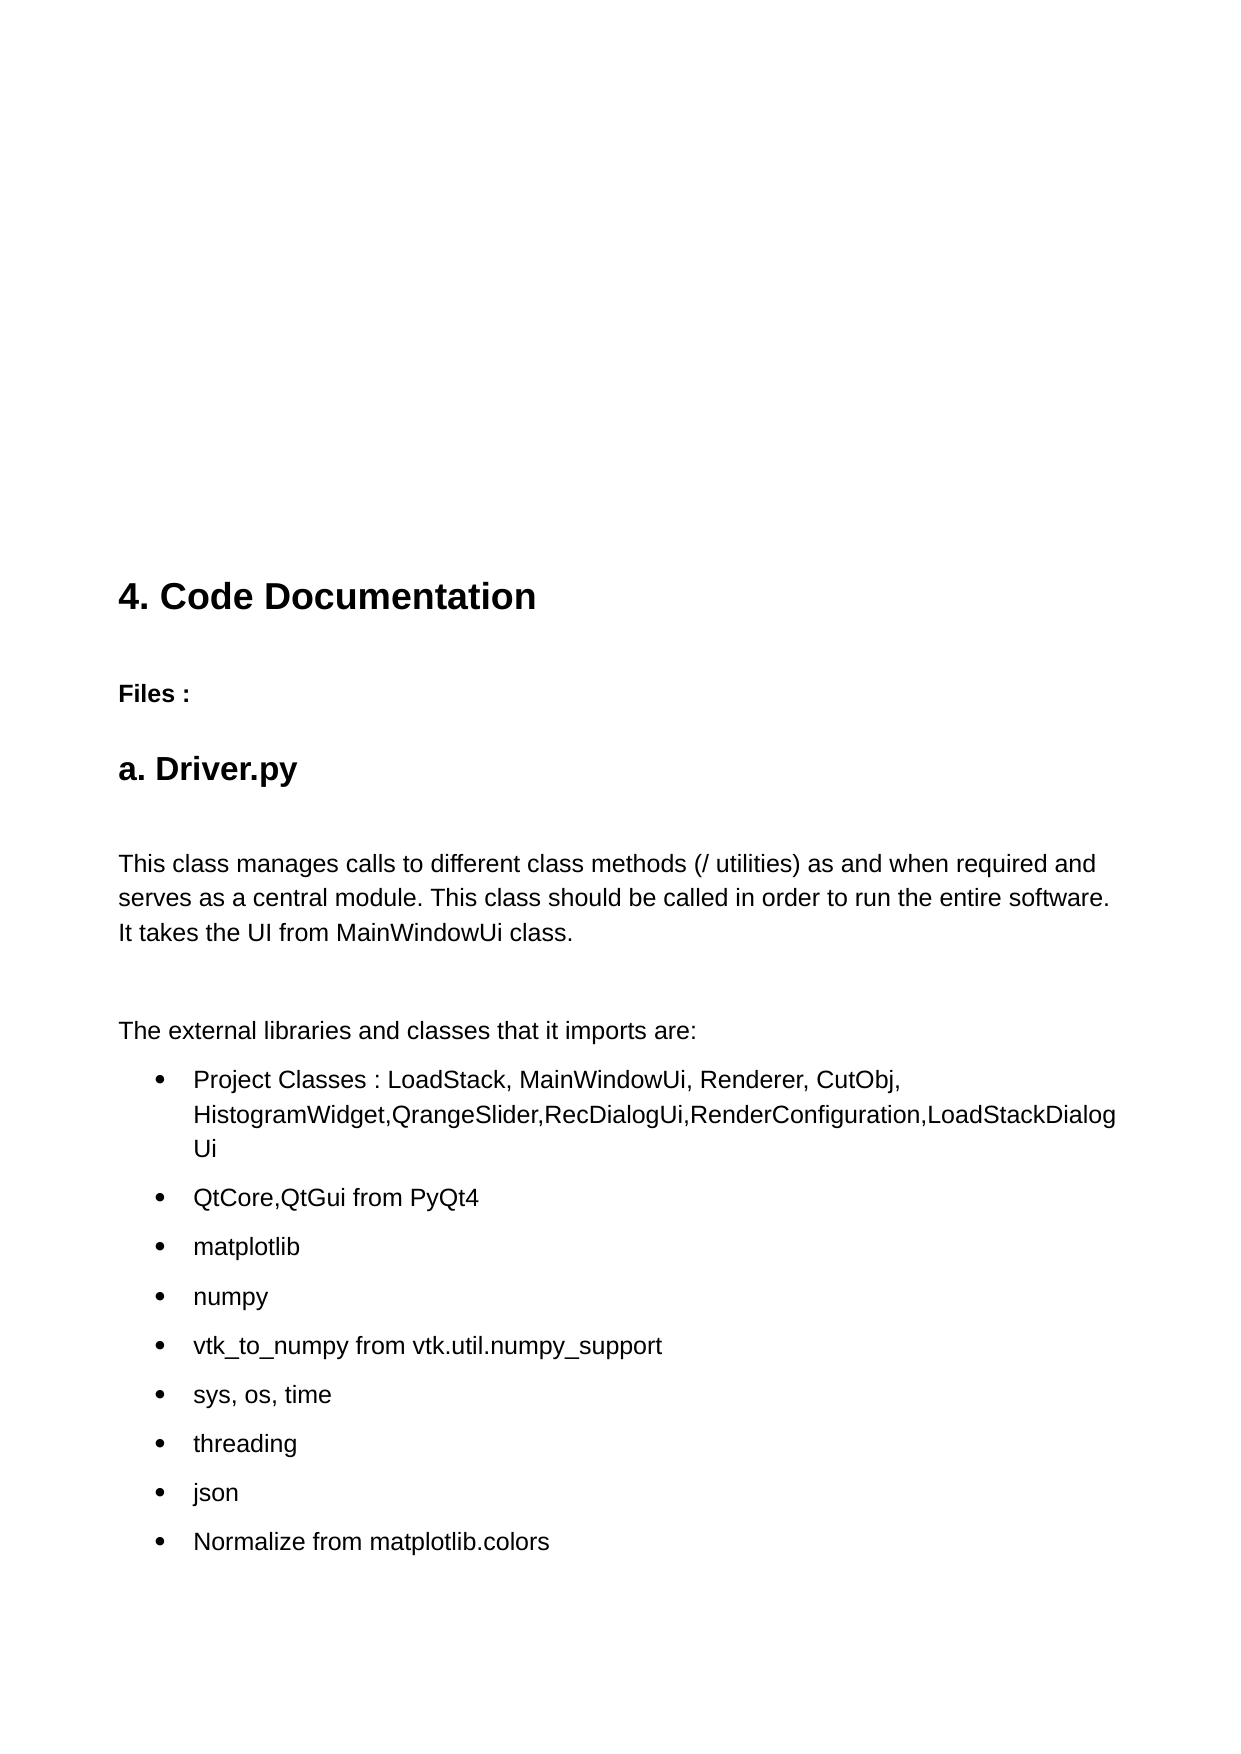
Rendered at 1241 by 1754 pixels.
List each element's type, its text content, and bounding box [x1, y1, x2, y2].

list json [156, 1478, 1122, 1507]
list Normalize from matplotlib.colors [156, 1527, 1122, 1556]
text Files : [118, 679, 1122, 708]
list threading [156, 1429, 1122, 1458]
text The external libraries and classes that it imports are: [118, 1016, 1122, 1045]
text This class manages calls to different class methods (/ utilities) as and when required and serves as a central module. This class should be called in order to run the entire software. It takes the UI from MainWindowUi class. [118, 849, 1122, 947]
list Project Classes : LoadStack, MainWindowUi, Renderer, CutObj, HistogramWidget,QrangeSlider,RecDialogUi,RenderConfiguration,LoadStackDialogUi [156, 1065, 1122, 1163]
subtitle a. Driver.py [118, 749, 1122, 787]
list numpy [156, 1282, 1122, 1310]
list sys, os, time [156, 1380, 1122, 1409]
subtitle 4. Code Documentation [118, 574, 1122, 617]
list matplotlib [156, 1232, 1122, 1261]
list vtk_to_numpy from vtk.util.numpy_support [156, 1331, 1122, 1359]
list QtCore,QtGui from PyQt4 [156, 1183, 1122, 1212]
